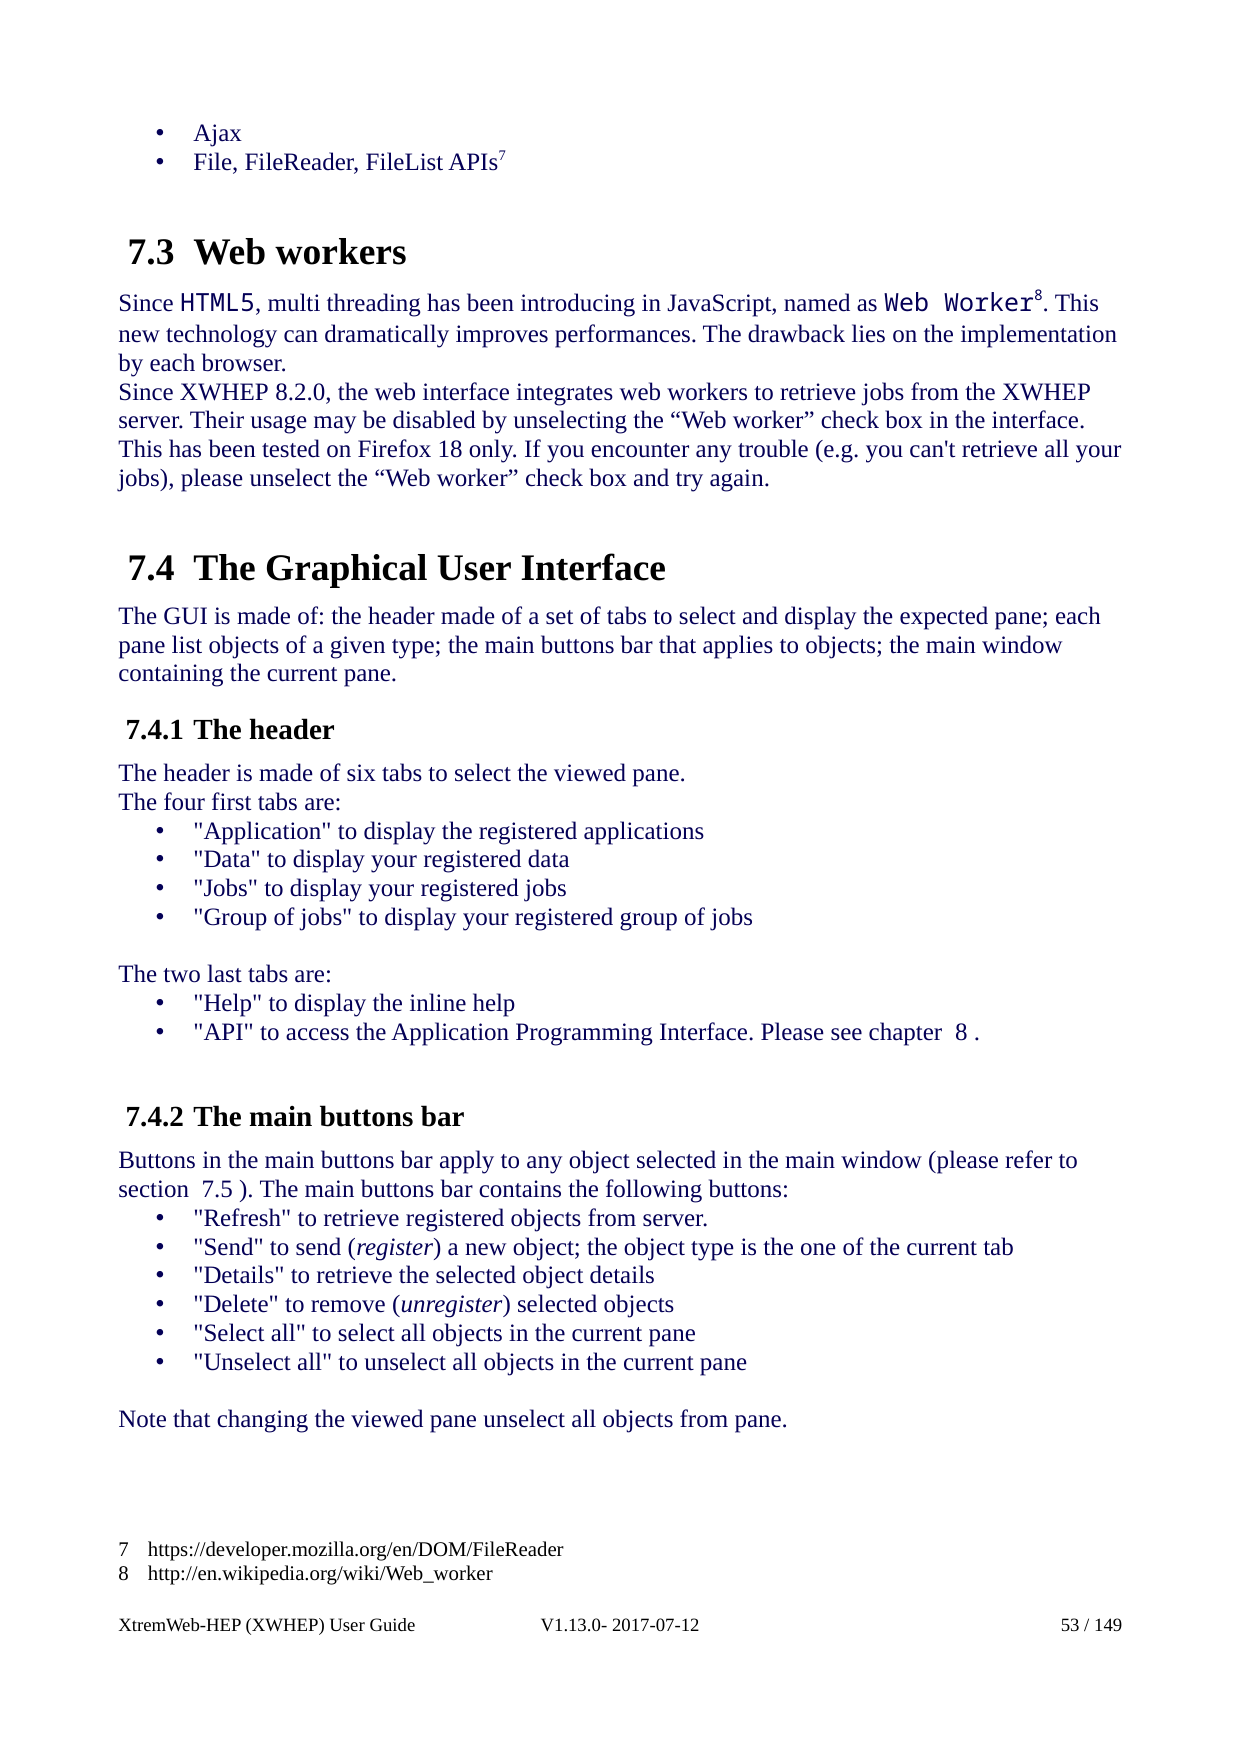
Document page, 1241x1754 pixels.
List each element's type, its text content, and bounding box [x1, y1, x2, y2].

subtitle The Graphical User Interface [118, 545, 1122, 588]
list "Send" to send (register) a new object; the object type is the one of the current tab [156, 1232, 1122, 1261]
list "Group of jobs" to display your registered group of jobs [156, 902, 1122, 931]
list "Application" to display the registered applications [156, 816, 1122, 844]
text Buttons in the main buttons bar apply to any object selected in the main window (please refer to section 7.5). The main buttons bar contains the following buttons: [118, 1146, 1122, 1203]
text Since HTML5, multi threading has been introducing in JavaScript, named as Web Worker. This new technology can dramatically improves performances. The drawback lies on the implementation by each browser. [118, 285, 1122, 377]
list "Help" to display the inline help [156, 988, 1122, 1017]
list File, FileReader, FileList APIs [156, 147, 1122, 176]
list "Delete" to remove (unregister) selected objects [156, 1289, 1122, 1318]
subtitle Web workers [118, 229, 1122, 272]
list https://developer.mozilla.org/en/DOM/FileReader [118, 1537, 1122, 1561]
text Note that changing the viewed pane unselect all objects from pane. [118, 1404, 1122, 1433]
list "Details" to retrieve the selected object details [156, 1261, 1122, 1289]
list "Jobs" to display your registered jobs [156, 873, 1122, 902]
list "Unselect all" to unselect all objects in the current pane [156, 1347, 1122, 1376]
list Ajax [156, 118, 1122, 147]
text Since XWHEP 8.2.0, the web interface integrates web workers to retrieve jobs from the XWHEP server. Their usage may be disabled by unselecting the “Web worker” check box in the interface. [118, 377, 1122, 434]
text http://en.wikipedia.org/wiki/Web_worker [118, 1561, 1122, 1585]
list "Data" to display your registered data [156, 844, 1122, 873]
list "Select all" to select all objects in the current pane [156, 1318, 1122, 1347]
text This has been tested on Firefox 18 only. If you encounter any trouble (e.g. you can't retrieve all your jobs), please unselect the “Web worker” check box and try again. [118, 434, 1122, 492]
list "Refresh" to retrieve registered objects from server. [156, 1203, 1122, 1232]
text The two last tabs are: [118, 959, 1122, 988]
subtitle The main buttons bar [118, 1099, 1122, 1133]
subtitle The header [118, 712, 1122, 746]
text The header is made of six tabs to select the viewed pane. [118, 758, 1122, 787]
text The GUI is made of: the header made of a set of tabs to select and display the expected pane; each pane list objects of a given type; the main buttons bar that applies to objects; the main window containing the current pane. [118, 601, 1122, 687]
text The four first tabs are: [118, 787, 1122, 816]
list "API" to access the Application Programming Interface. Please see chapter 8. [156, 1017, 1122, 1046]
